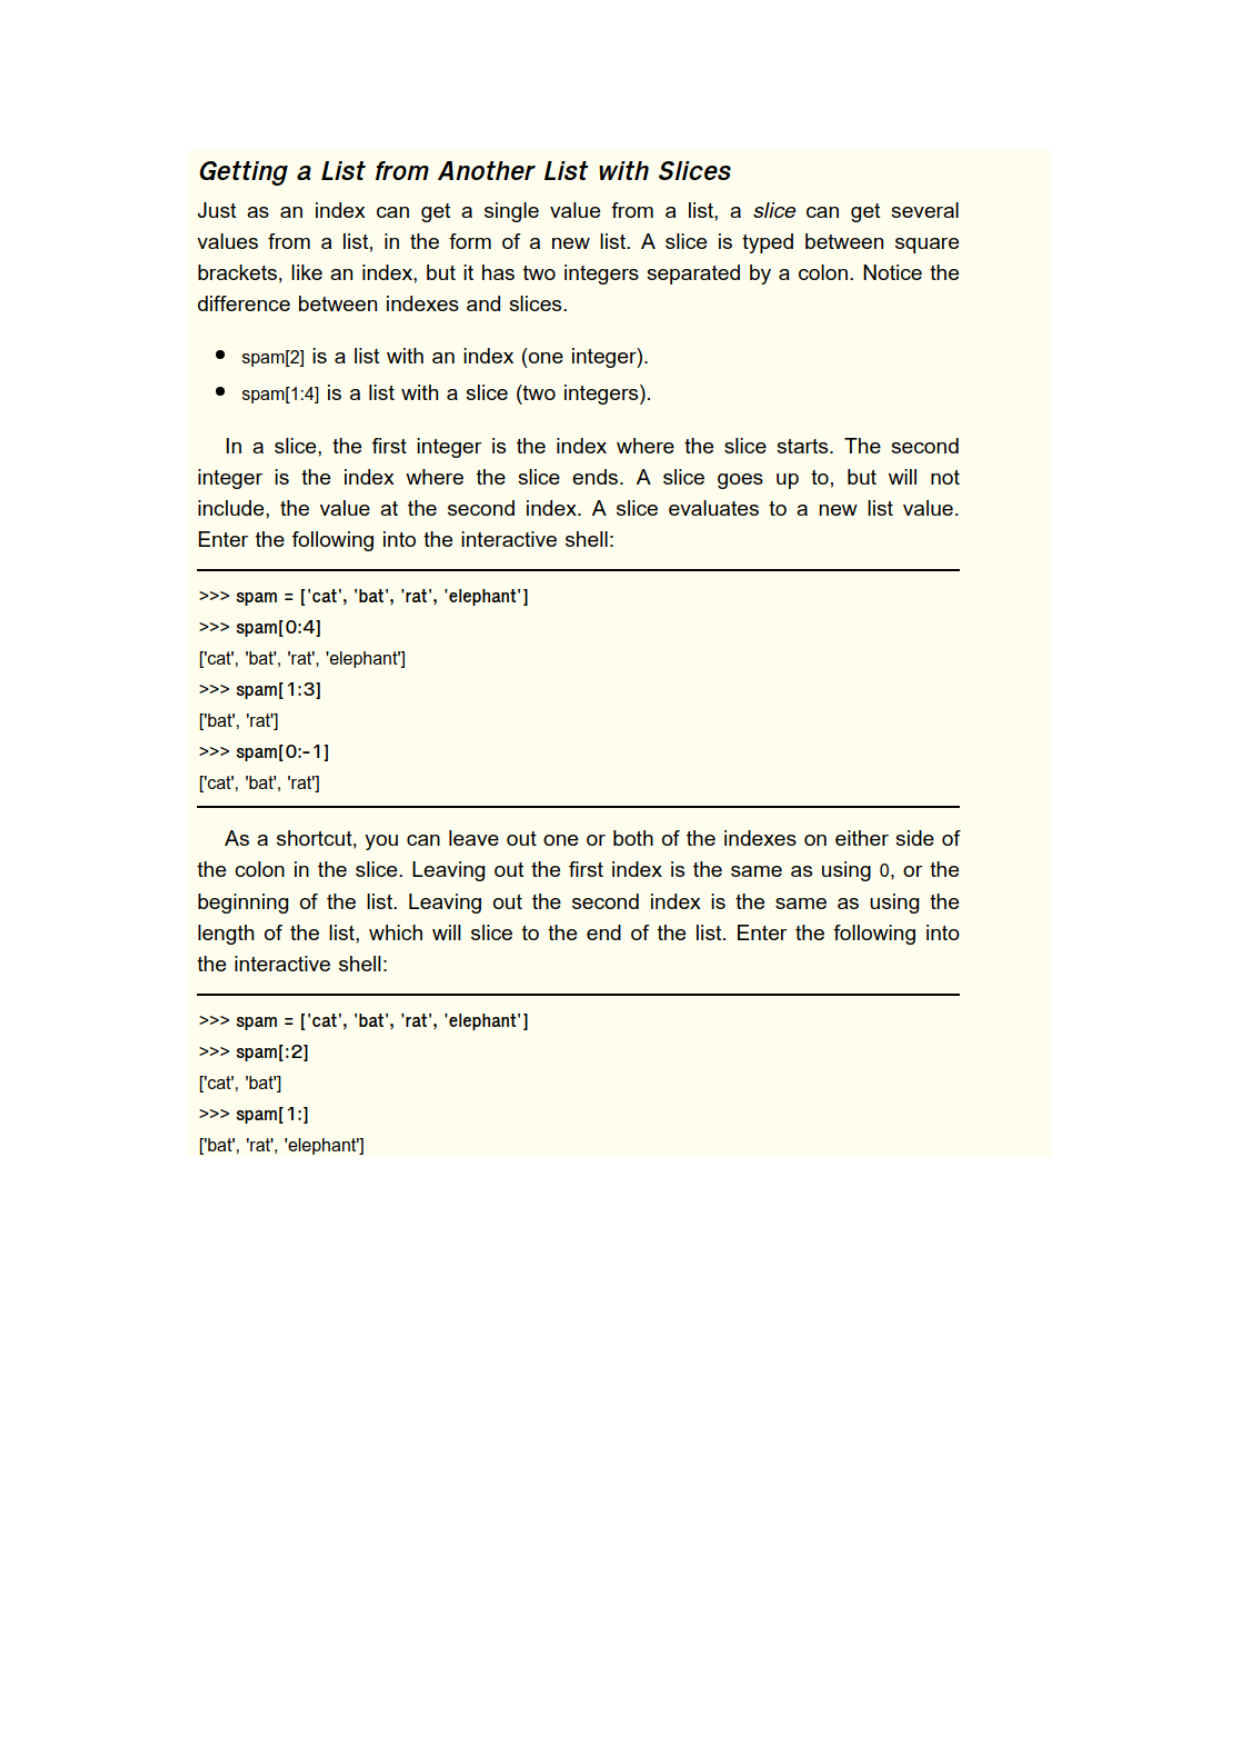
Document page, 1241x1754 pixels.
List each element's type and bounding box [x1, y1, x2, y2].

picture [187, 150, 1052, 1157]
